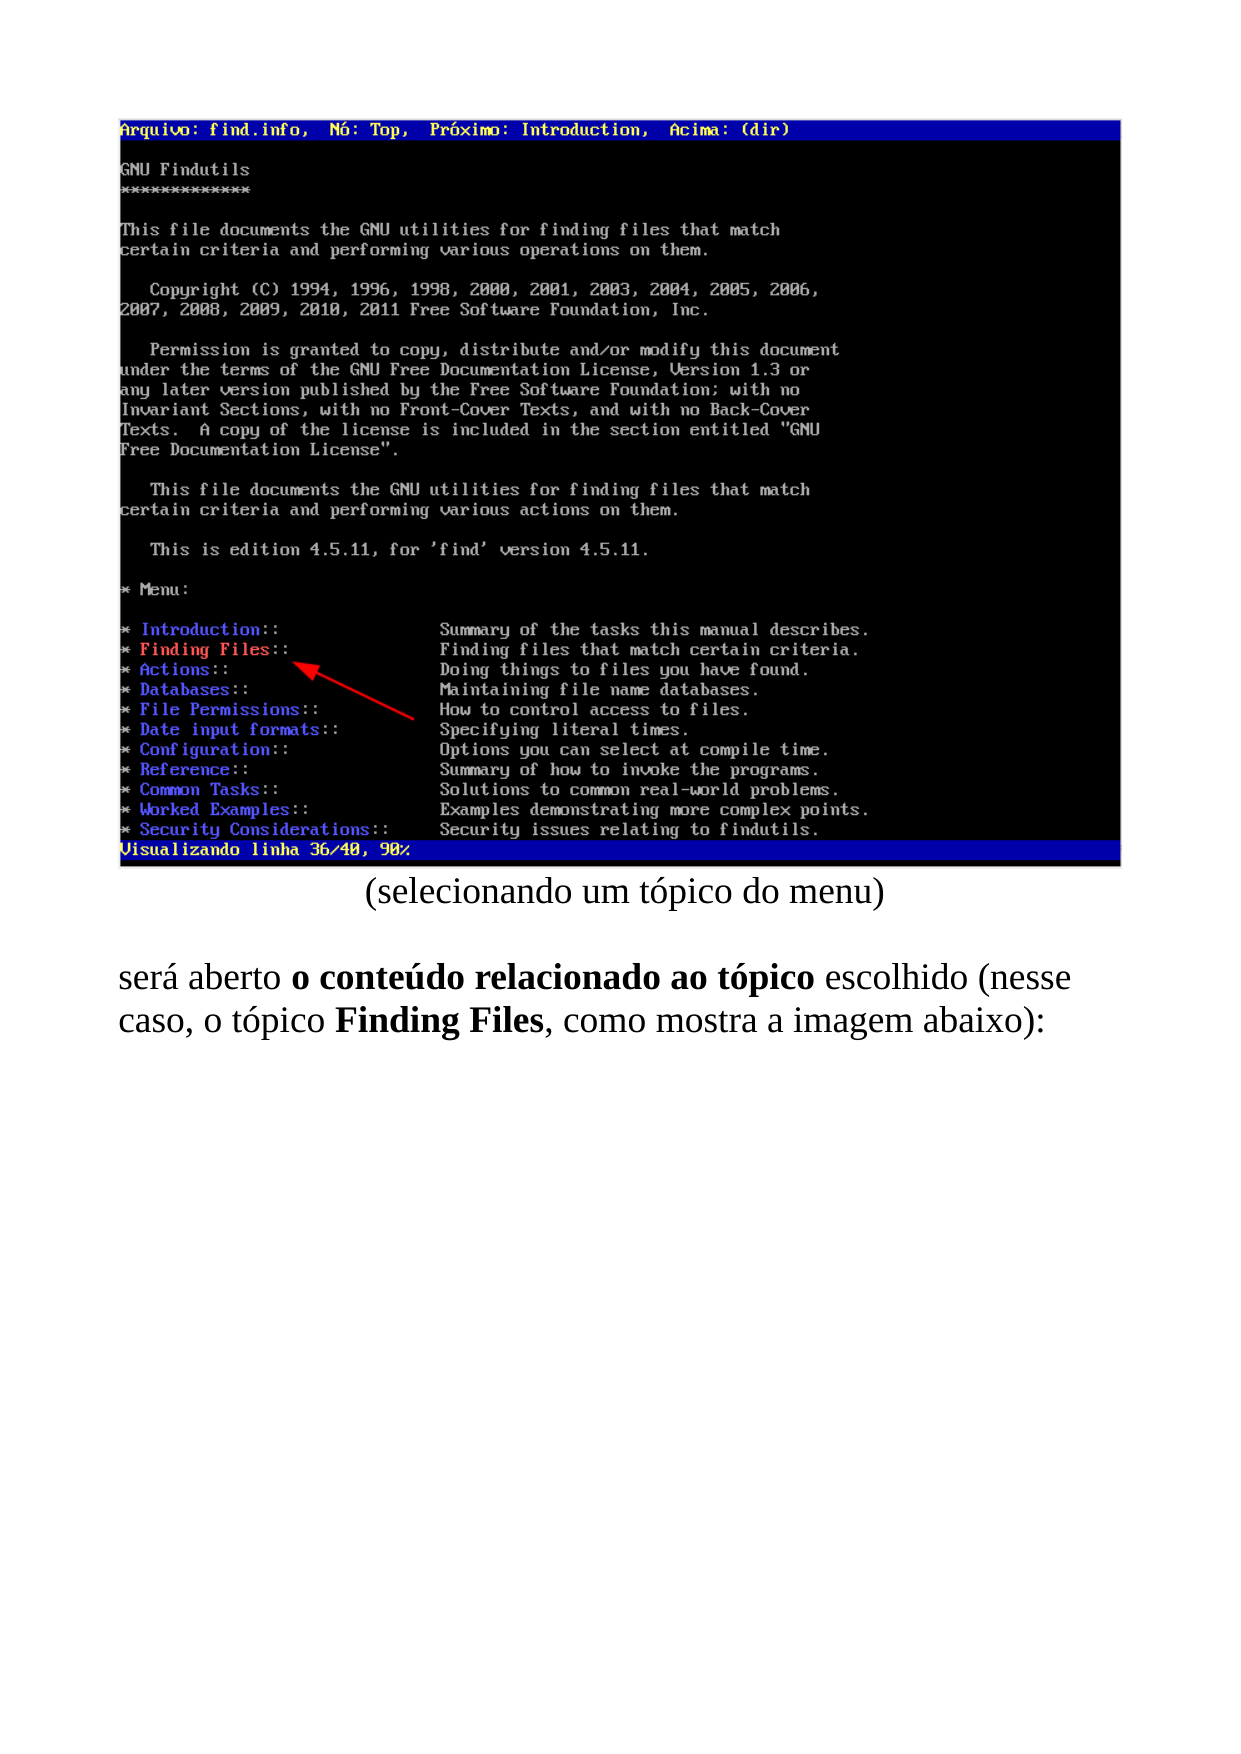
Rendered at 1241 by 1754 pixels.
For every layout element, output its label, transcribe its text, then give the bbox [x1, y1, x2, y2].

picture [118, 118, 1123, 869]
text (selecionando um tópico do menu) [118, 869, 1122, 912]
text será aberto o conteúdo relacionado ao tópico escolhido (nesse caso, o tópico Finding Files, como mostra a imagem abaixo): [118, 955, 1122, 1041]
